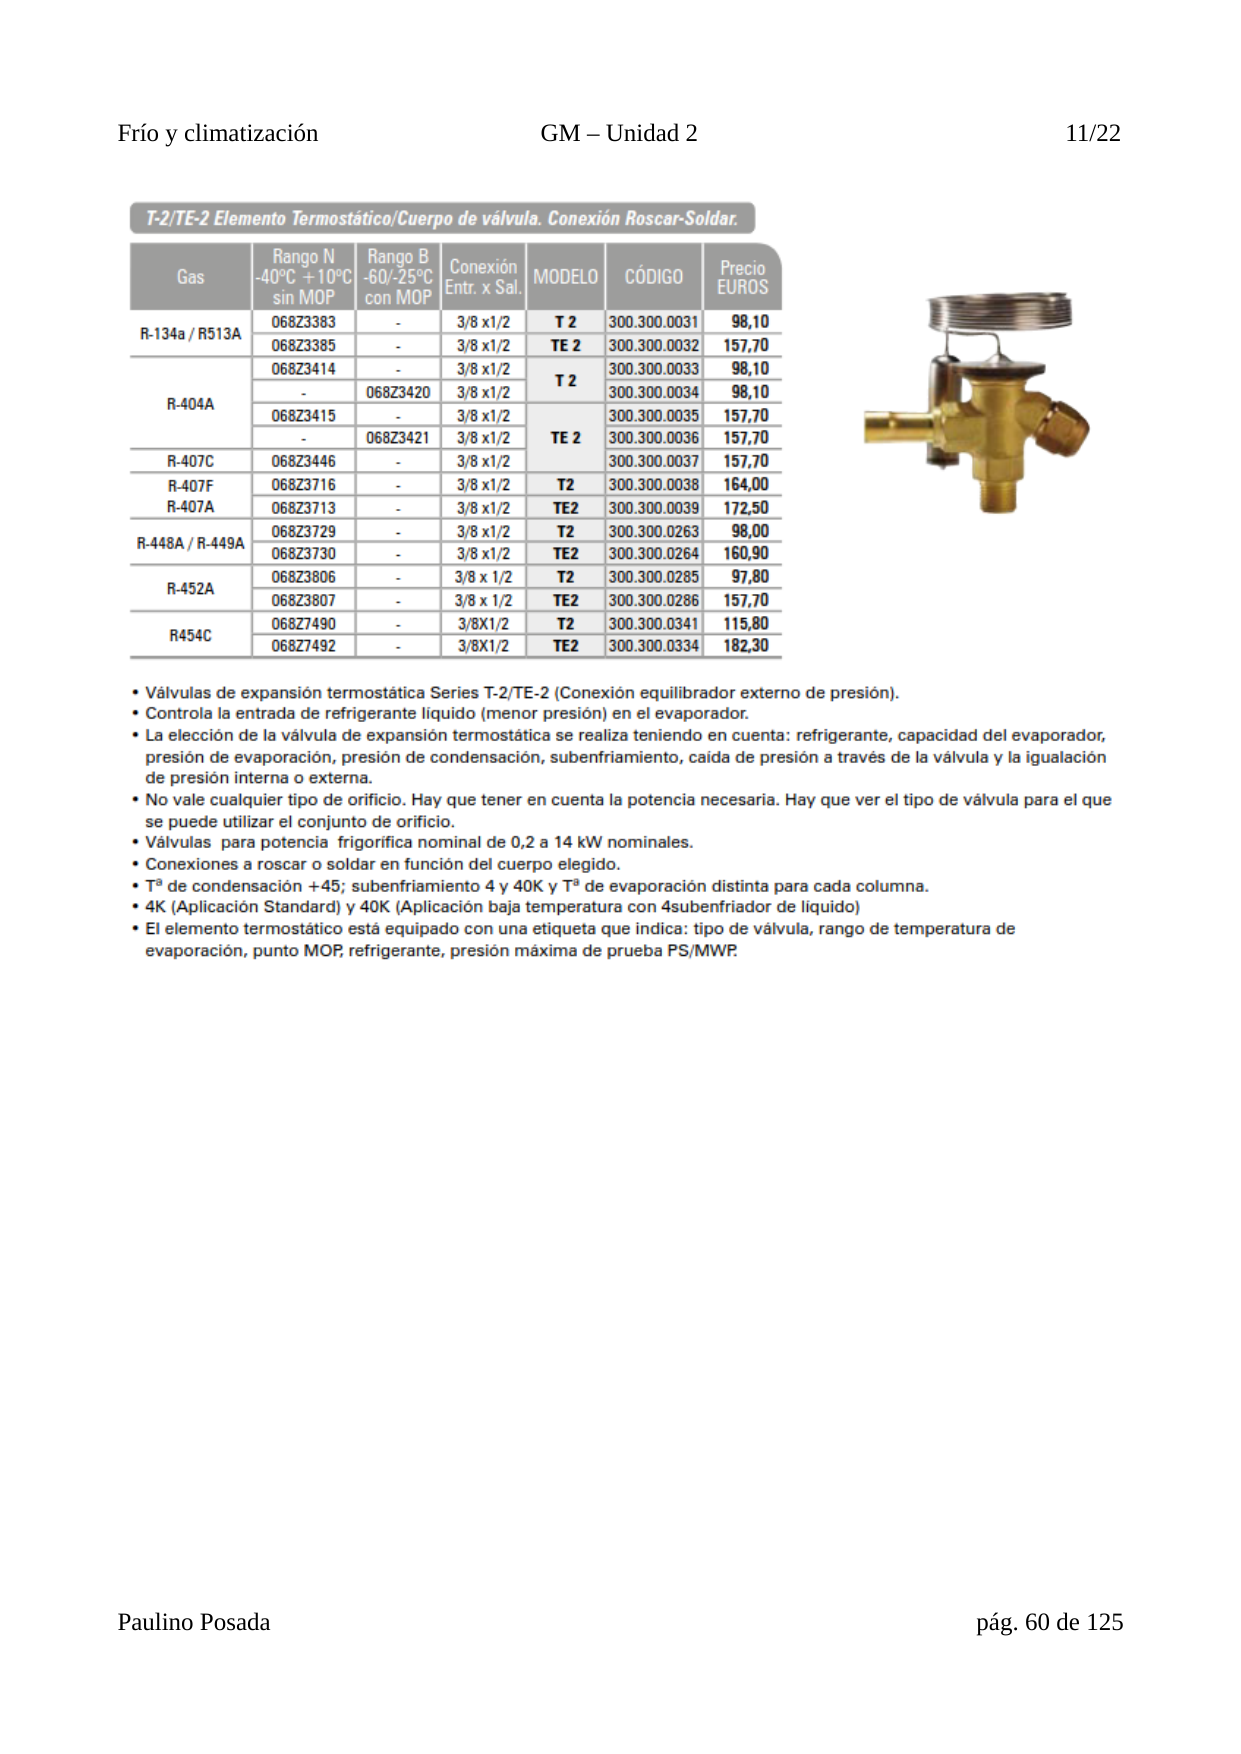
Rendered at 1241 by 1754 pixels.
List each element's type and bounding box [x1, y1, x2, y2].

picture [117, 196, 1122, 974]
